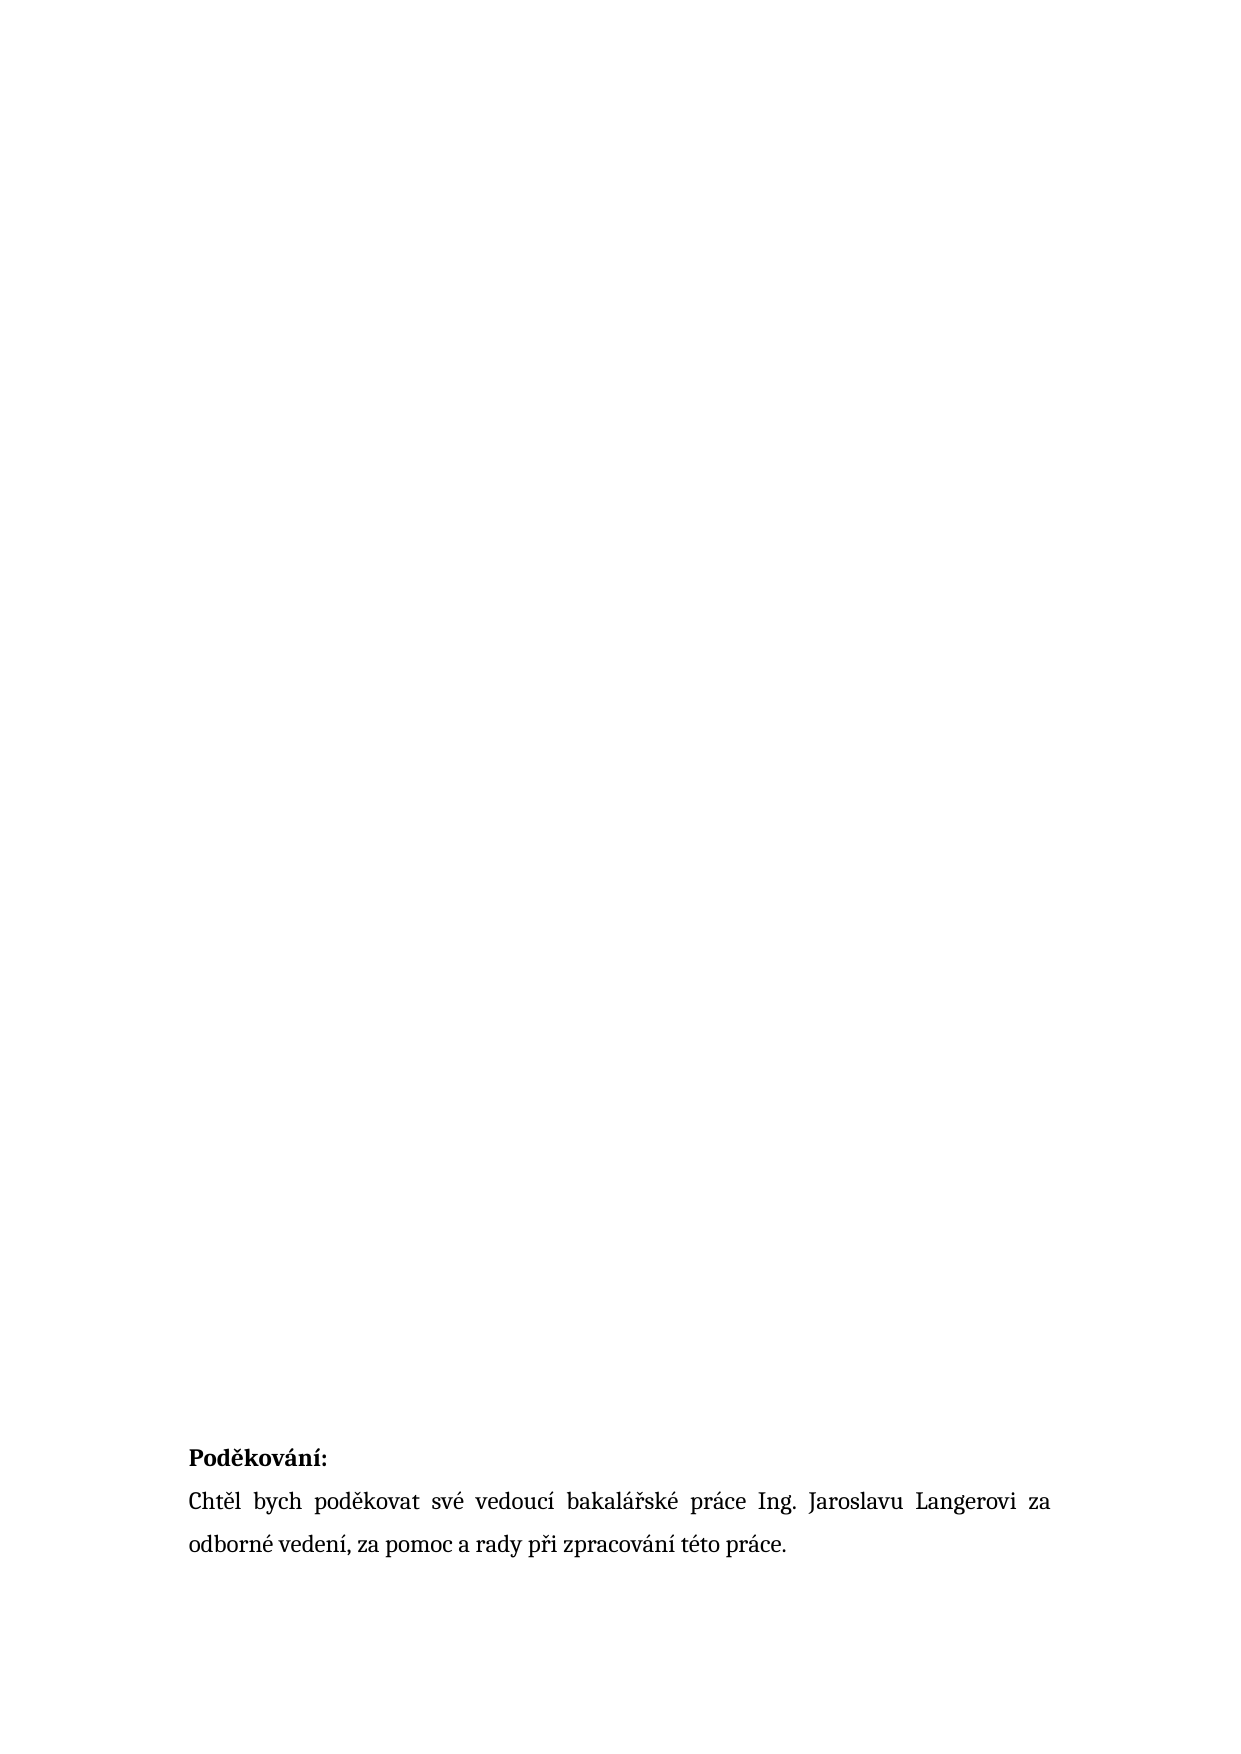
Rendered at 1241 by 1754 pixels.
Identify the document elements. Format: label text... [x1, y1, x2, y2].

table_cell Poděkování: Chtěl bych poděkovat své vedoucí bakalářské práce Ing. Jaroslavu Langerovi za odborné vedení, za pomoc a rady při zpracování této práce. [177, 177, 1063, 1577]
